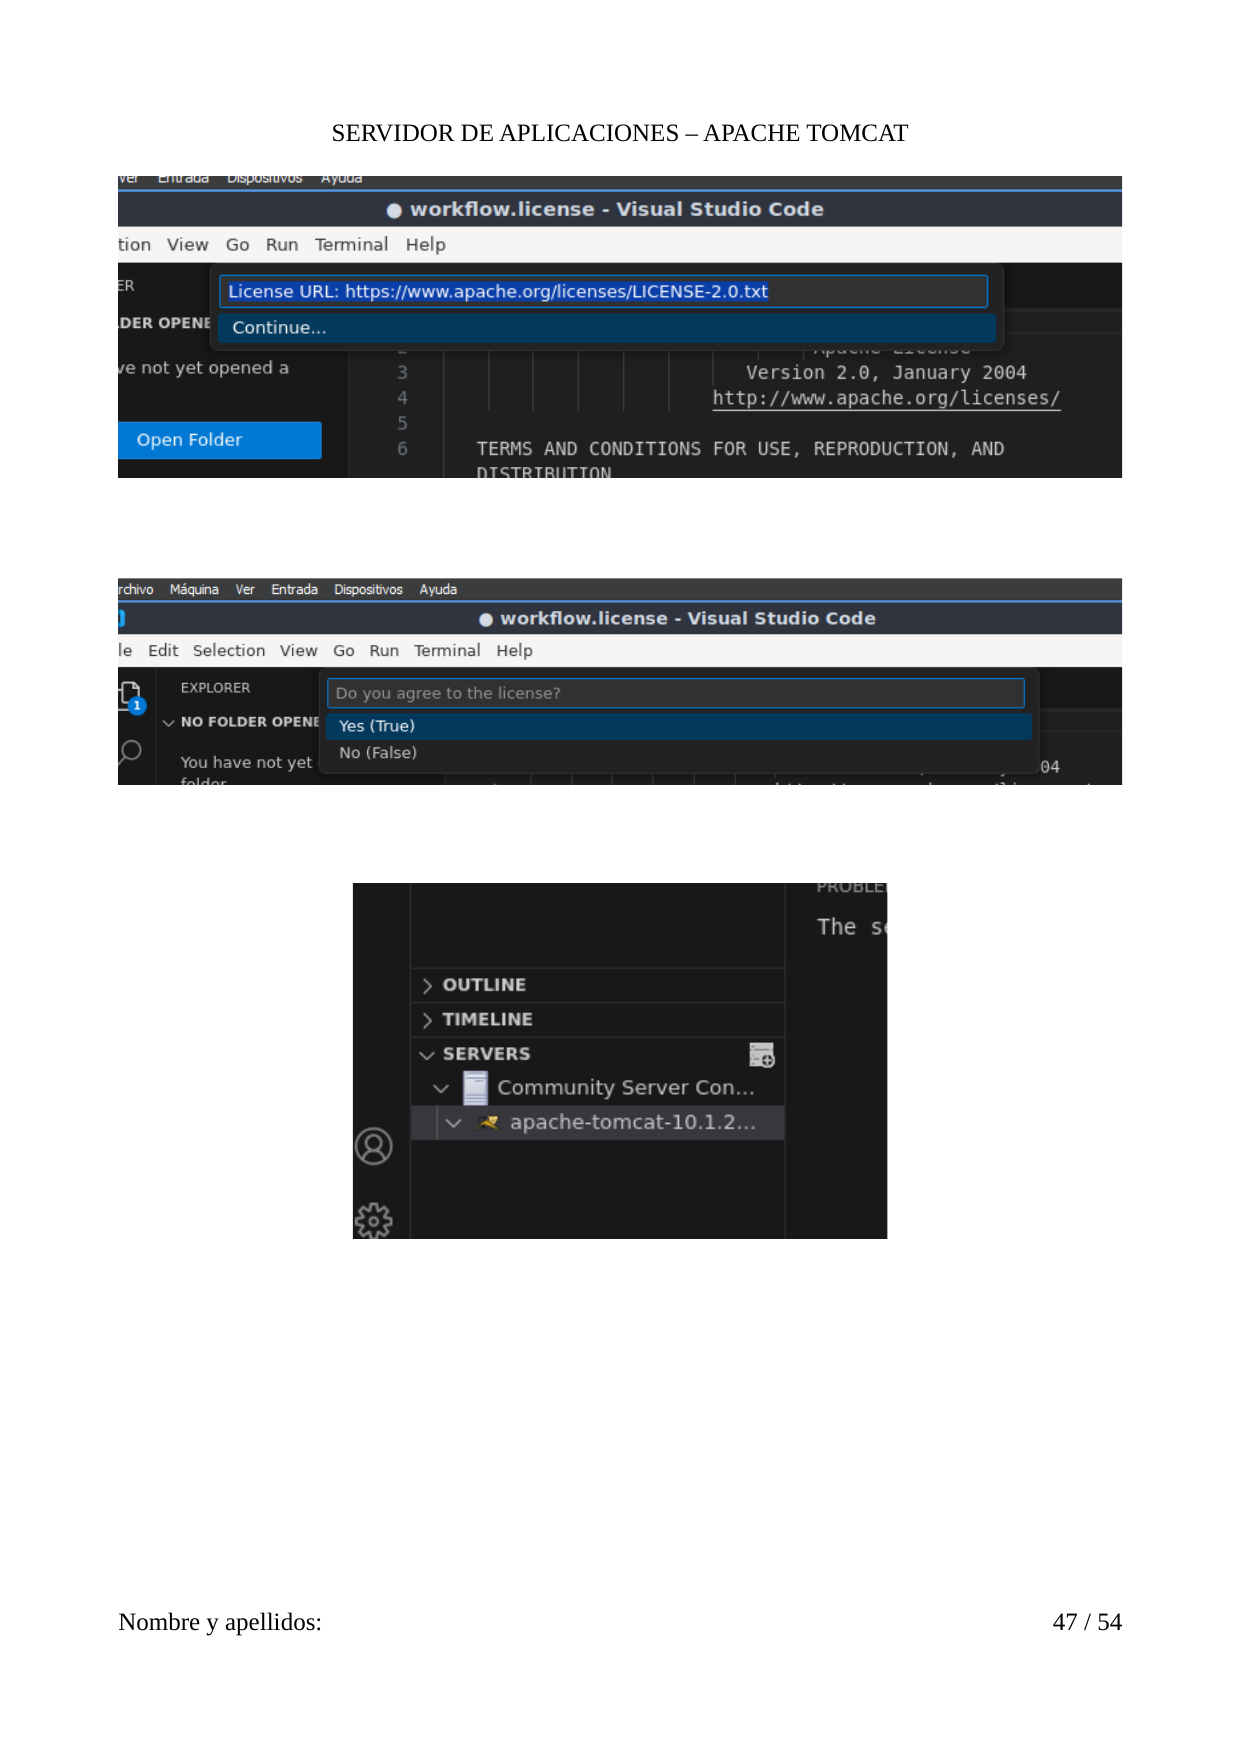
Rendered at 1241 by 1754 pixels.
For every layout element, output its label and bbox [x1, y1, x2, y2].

picture [352, 883, 888, 1239]
picture [118, 576, 1123, 785]
picture [118, 176, 1123, 478]
